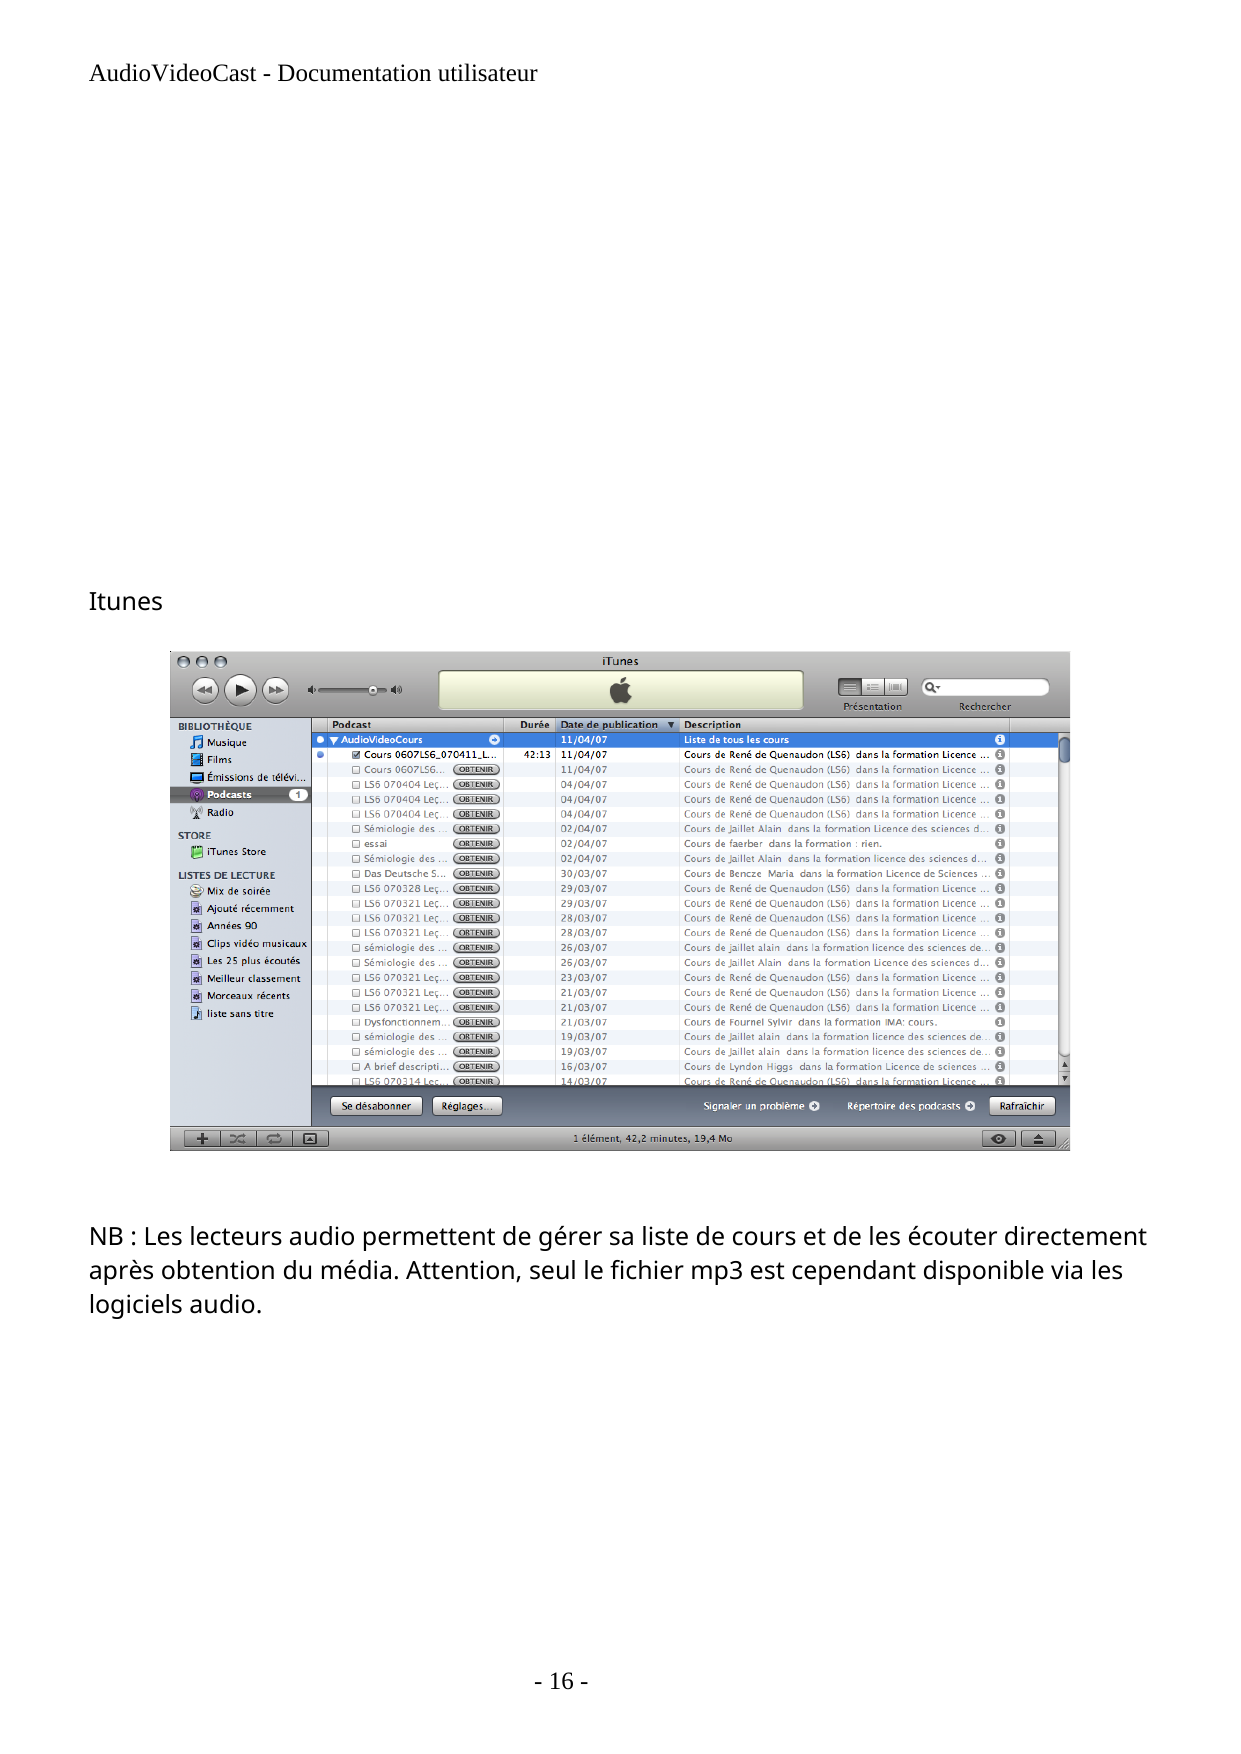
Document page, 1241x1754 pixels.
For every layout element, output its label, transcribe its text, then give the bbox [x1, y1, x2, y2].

text NB : Les lecteurs audio permettent de gérer sa liste de cours et de les écouter directement après obtention du média. Attention, seul le fichier mp3 est cependant disponible via les logiciels audio. [88, 1219, 1152, 1321]
picture [170, 651, 1071, 1151]
text Itunes [88, 584, 1152, 618]
